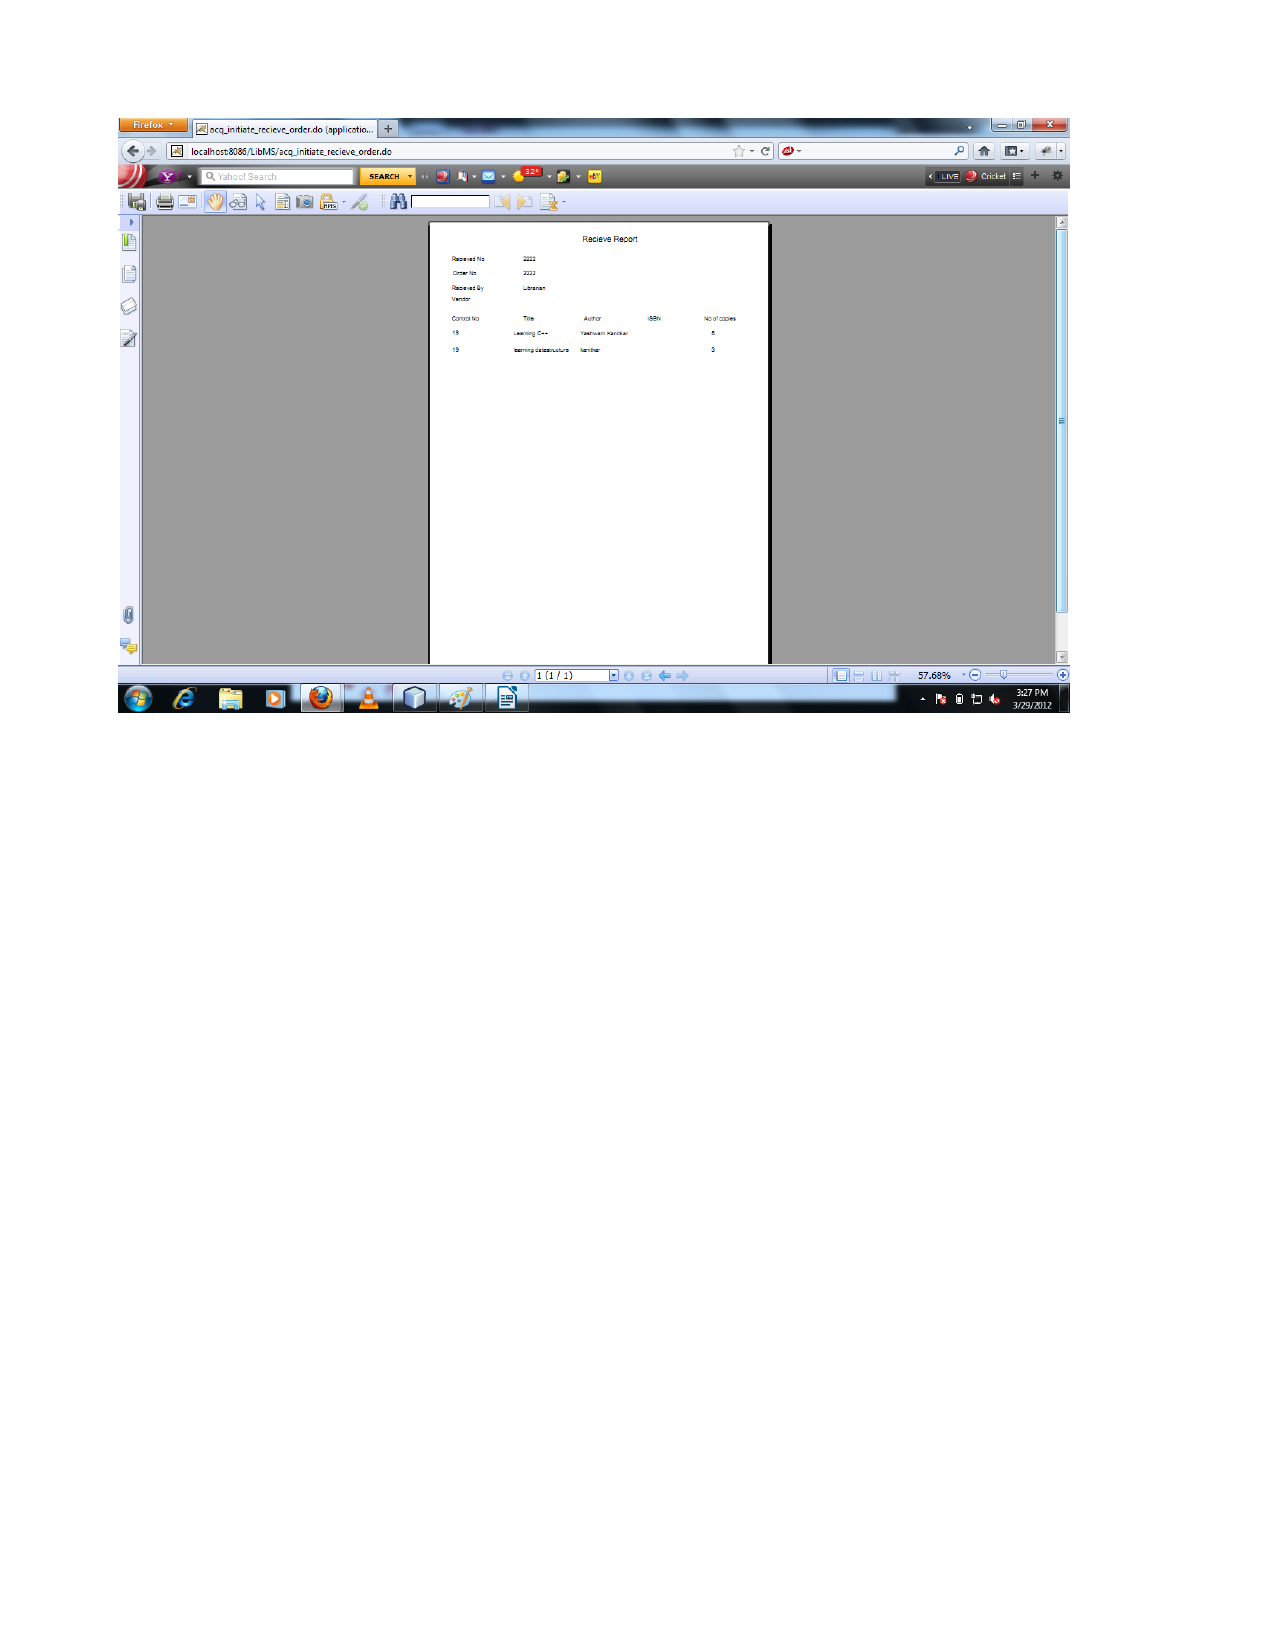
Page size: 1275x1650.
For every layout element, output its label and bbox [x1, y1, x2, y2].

picture [118, 118, 1157, 769]
